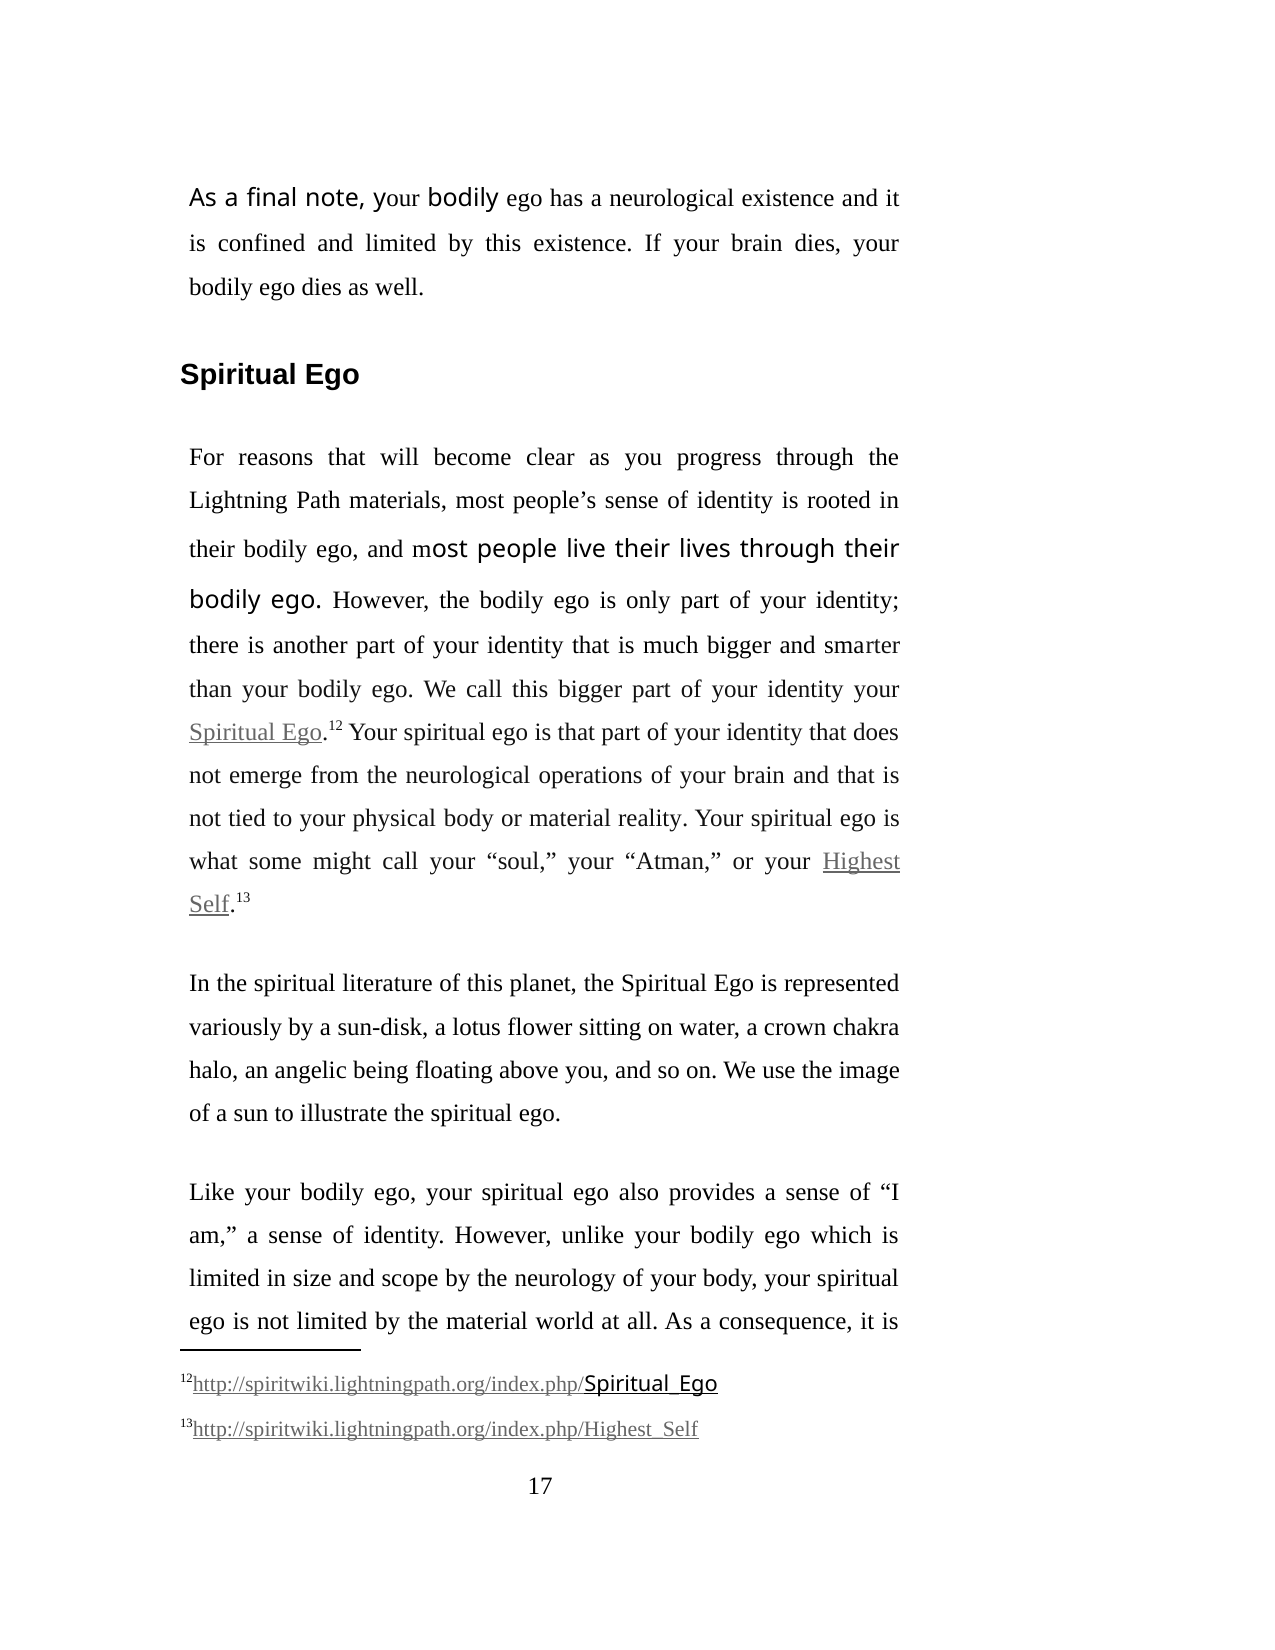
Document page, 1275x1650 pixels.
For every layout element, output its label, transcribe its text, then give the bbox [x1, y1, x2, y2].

text http://spiritwiki.lightningpath.org/index.php/Spiritual_Ego [180, 1368, 900, 1398]
subtitle Spiritual Ego [180, 357, 900, 390]
text As a final note, your bodily ego has a neurological existence and it is confined and limited by this existence. If your brain dies, your bodily ego dies as well. [189, 180, 900, 300]
text For reasons that will become clear as you progress through the Lightning Path materials, most people’s sense of identity is rooted in their bodily ego, and most people live their lives through their bodily ego. However, the bodily ego is only part of your identity; there is another part of your identity that is much bigger and smarter than your bodily ego. We call this bigger part of your identity your Spiritual Ego. Your spiritual ego is that part of your identity that does not emerge from the neurological operations of your brain and that is not tied to your physical body or material reality. Your spiritual ego is what some might call your “soul,” your “Atman,” or your Highest Self. [189, 442, 900, 918]
text http://spiritwiki.lightningpath.org/index.php/Highest_Self [698, 1416, 900, 1441]
text In the spiritual literature of this planet, the Spiritual Ego is represented variously by a sun-disk, a lotus flower sitting on water, a crown chakra halo, an angelic being floating above you, and so on. We use the image of a sun to illustrate the spiritual ego. [189, 968, 900, 1127]
text Like your bodily ego, your spiritual ego also provides a sense of “I am,” a sense of identity. However, unlike your bodily ego which is limited in size and scope by the neurology of your body, your spiritual ego is not limited by the material world at all. As a consequence, it is [189, 1177, 900, 1335]
